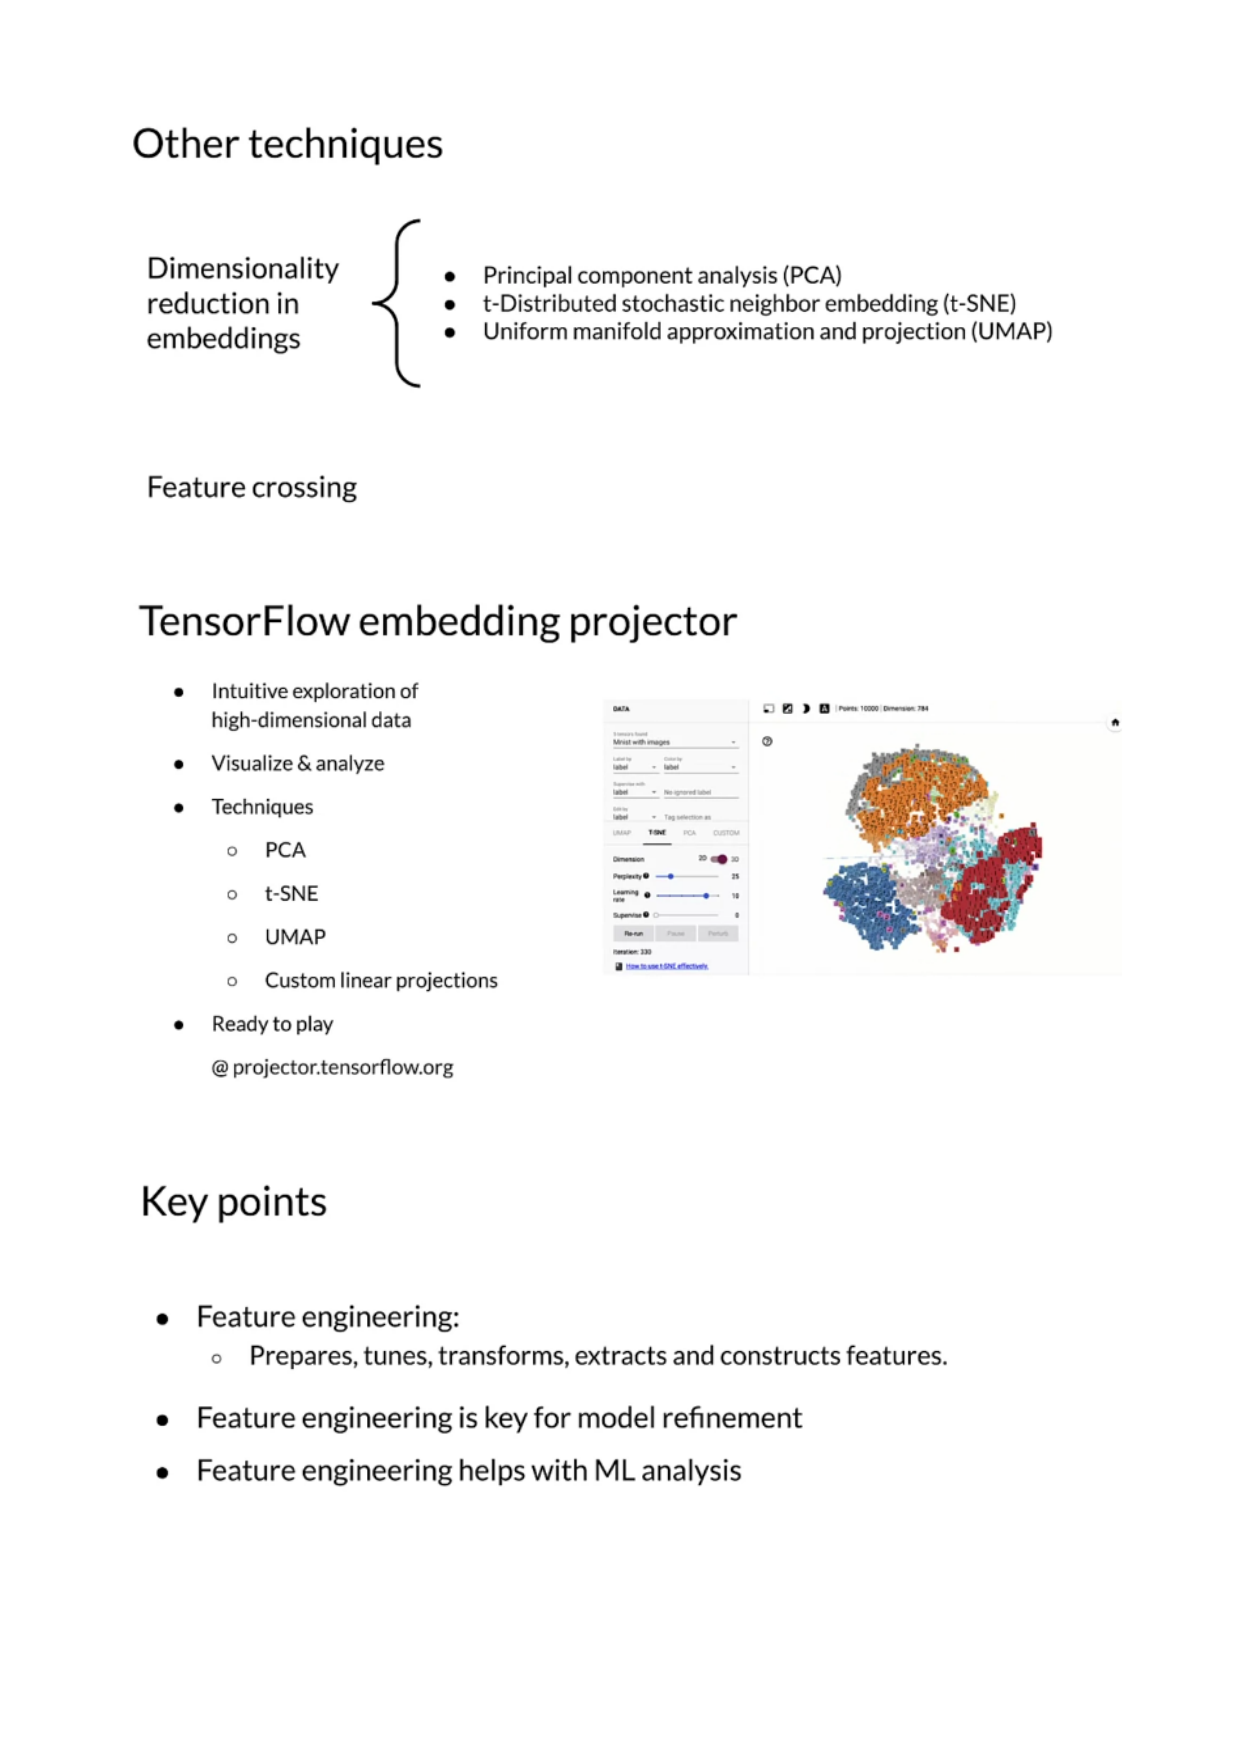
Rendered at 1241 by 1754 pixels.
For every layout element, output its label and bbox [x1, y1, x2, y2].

picture [118, 1177, 1123, 1502]
picture [118, 118, 1123, 506]
picture [118, 591, 1123, 1092]
